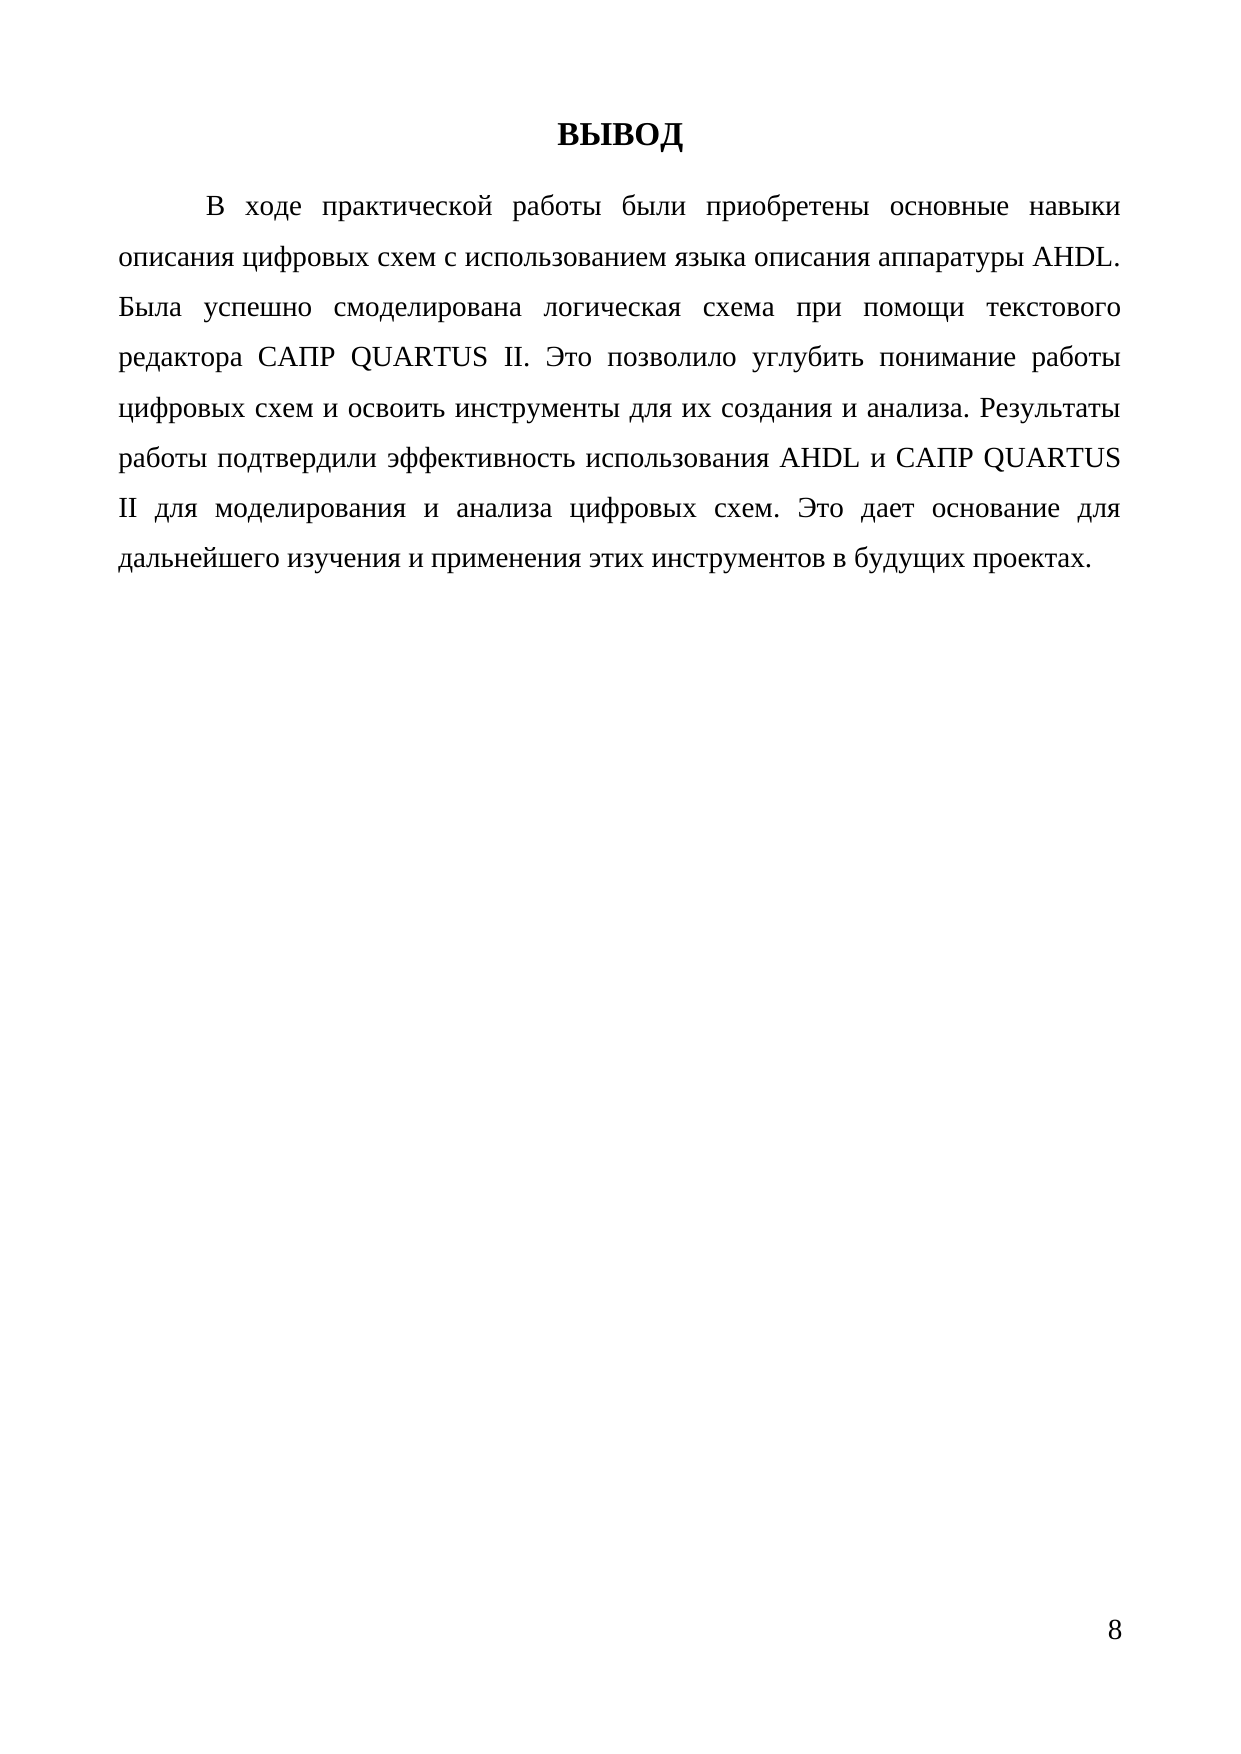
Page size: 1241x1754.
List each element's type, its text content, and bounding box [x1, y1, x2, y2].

text ВЫВОД [118, 114, 1122, 153]
text В ходе практической работы были приобретены основные навыки описания цифровых схем с использованием языка описания аппаратуры AHDL. Была успешно смоделирована логическая схема при помощи текстового редактора САПР QUARTUS II. Это позволило углубить понимание работы цифровых схем и освоить инструменты для их создания и анализа. Результаты работы подтвердили эффективность использования AHDL и САПР QUARTUS II для моделирования и анализа цифровых схем. Это дает основание для дальнейшего изучения и применения этих инструментов в будущих проектах. [118, 188, 1122, 574]
